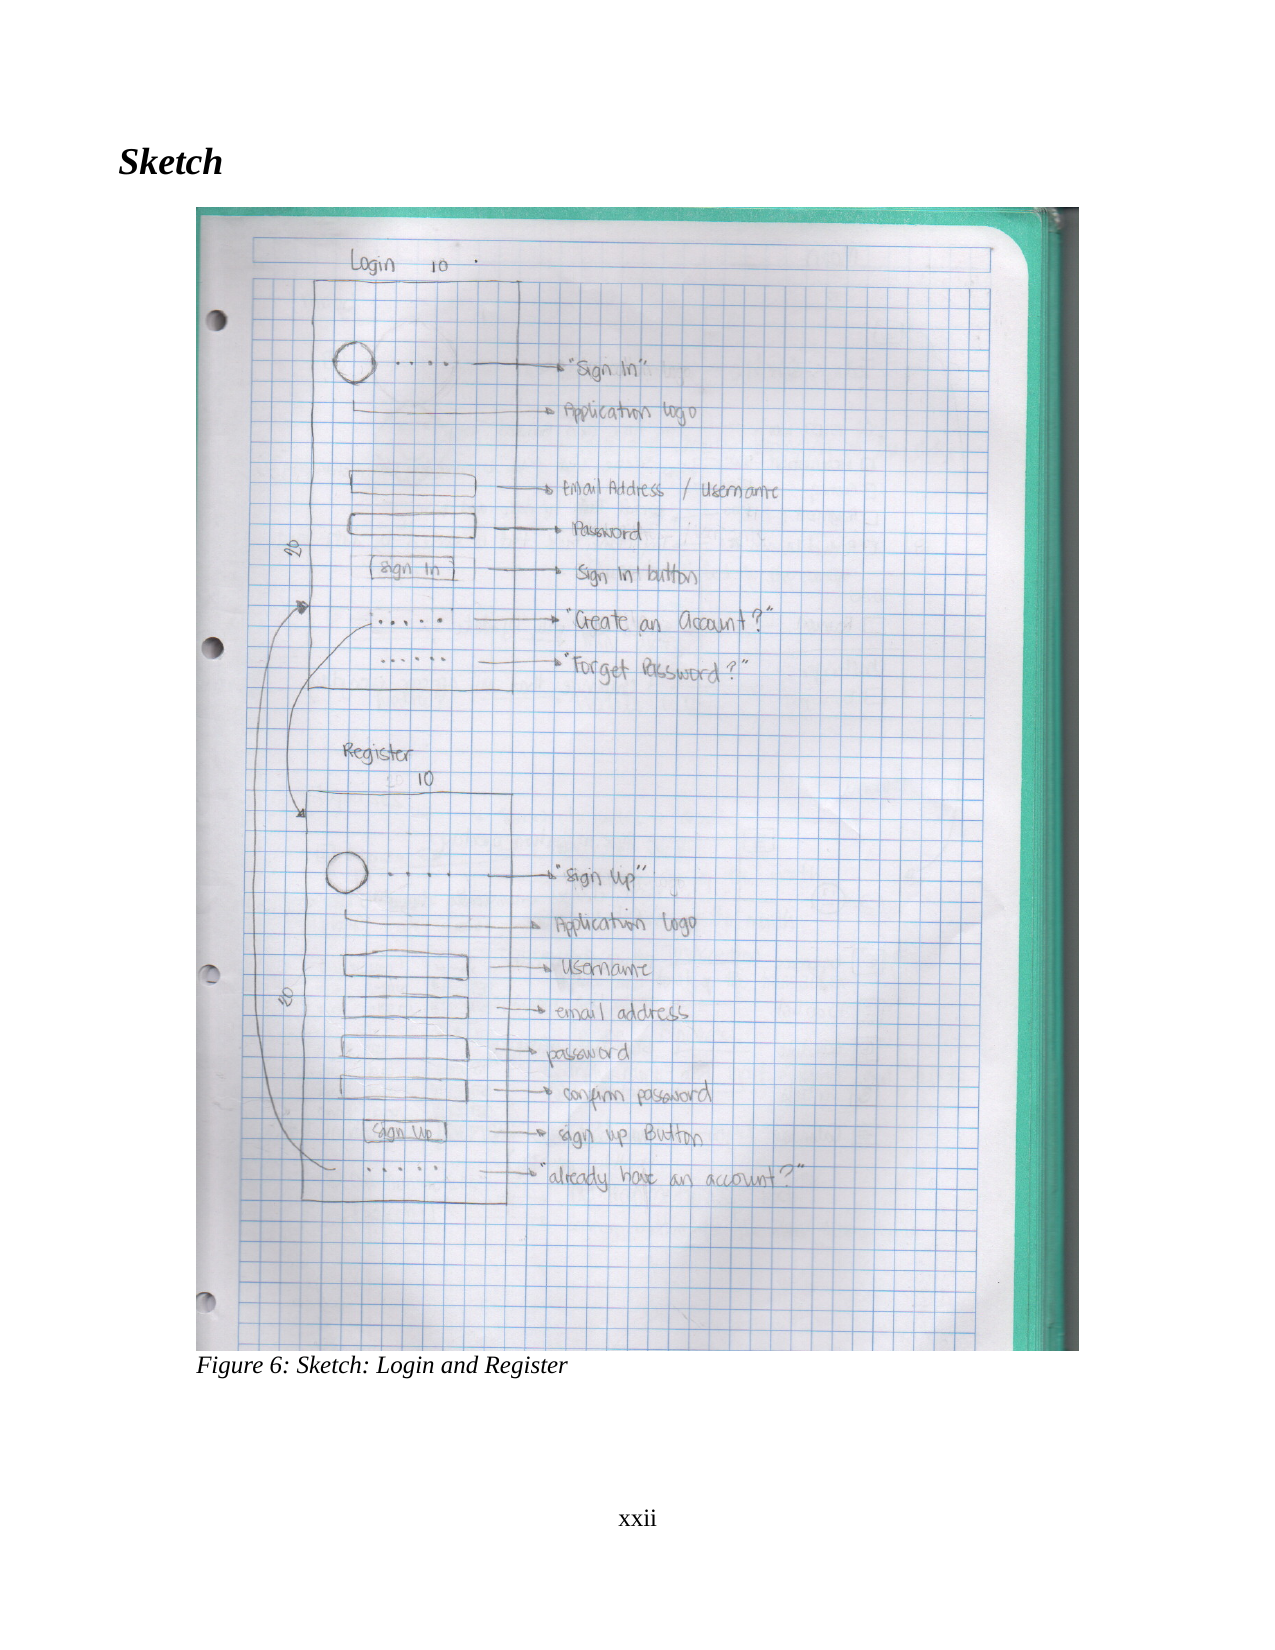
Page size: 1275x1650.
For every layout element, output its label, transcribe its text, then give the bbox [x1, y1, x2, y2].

picture [196, 207, 1079, 1351]
subtitle Sketch [118, 139, 1157, 183]
text Figure 6: Sketch: Login and Register [196, 1351, 1079, 1379]
